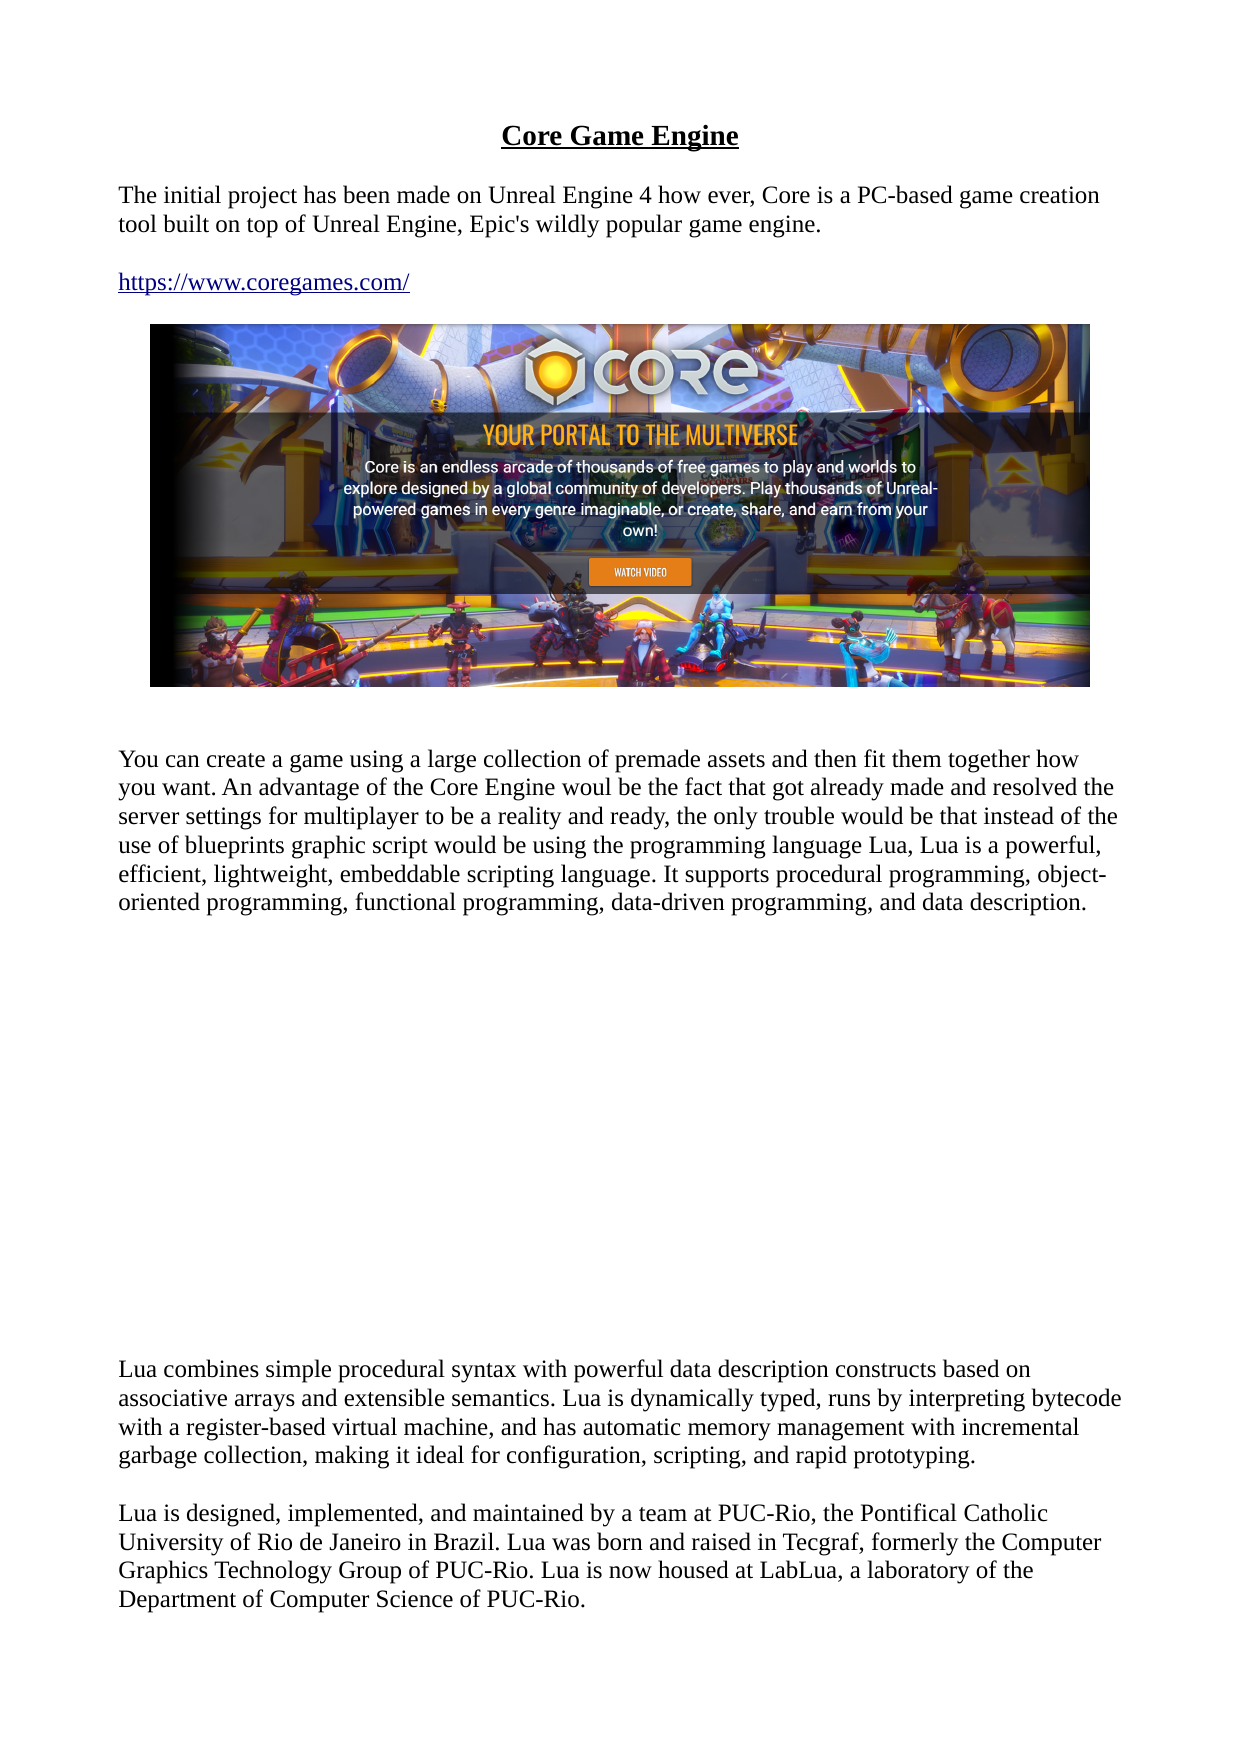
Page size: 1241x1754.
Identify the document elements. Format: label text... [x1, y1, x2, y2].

text Lua is designed, implemented, and maintained by a team at PUC-Rio, the Pontifical Catholic University of Rio de Janeiro in Brazil. Lua was born and raised in Tecgraf, formerly the Computer Graphics Technology Group of PUC-Rio. Lua is now housed at LabLua, a laboratory of the Department of Computer Science of PUC-Rio. [118, 1498, 1122, 1613]
picture [150, 324, 1090, 687]
text The initial project has been made on Unreal Engine 4 how ever, Core is a PC-based game creation tool built on top of Unreal Engine, Epic's wildly popular game engine. [118, 180, 1122, 238]
text Core Game Engine [118, 118, 1122, 152]
text Lua combines simple procedural syntax with powerful data description constructs based on associative arrays and extensible semantics. Lua is dynamically typed, runs by interpreting bytecode with a register-based virtual machine, and has automatic memory management with incremental garbage collection, making it ideal for configuration, scripting, and rapid prototyping. [118, 1354, 1122, 1469]
text You can create a game using a large collection of premade assets and then fit them together how you want. An advantage of the Core Engine woul be the fact that got already made and resolved the server settings for multiplayer to be a reality and ready, the only trouble would be that instead of the use of blueprints graphic script would be using the programming language Lua, Lua is a powerful, efficient, lightweight, embeddable scripting language. It supports procedural programming, object-oriented programming, functional programming, data-driven programming, and data description. [118, 744, 1122, 916]
text https://www.coregames.com/ [118, 267, 1122, 295]
